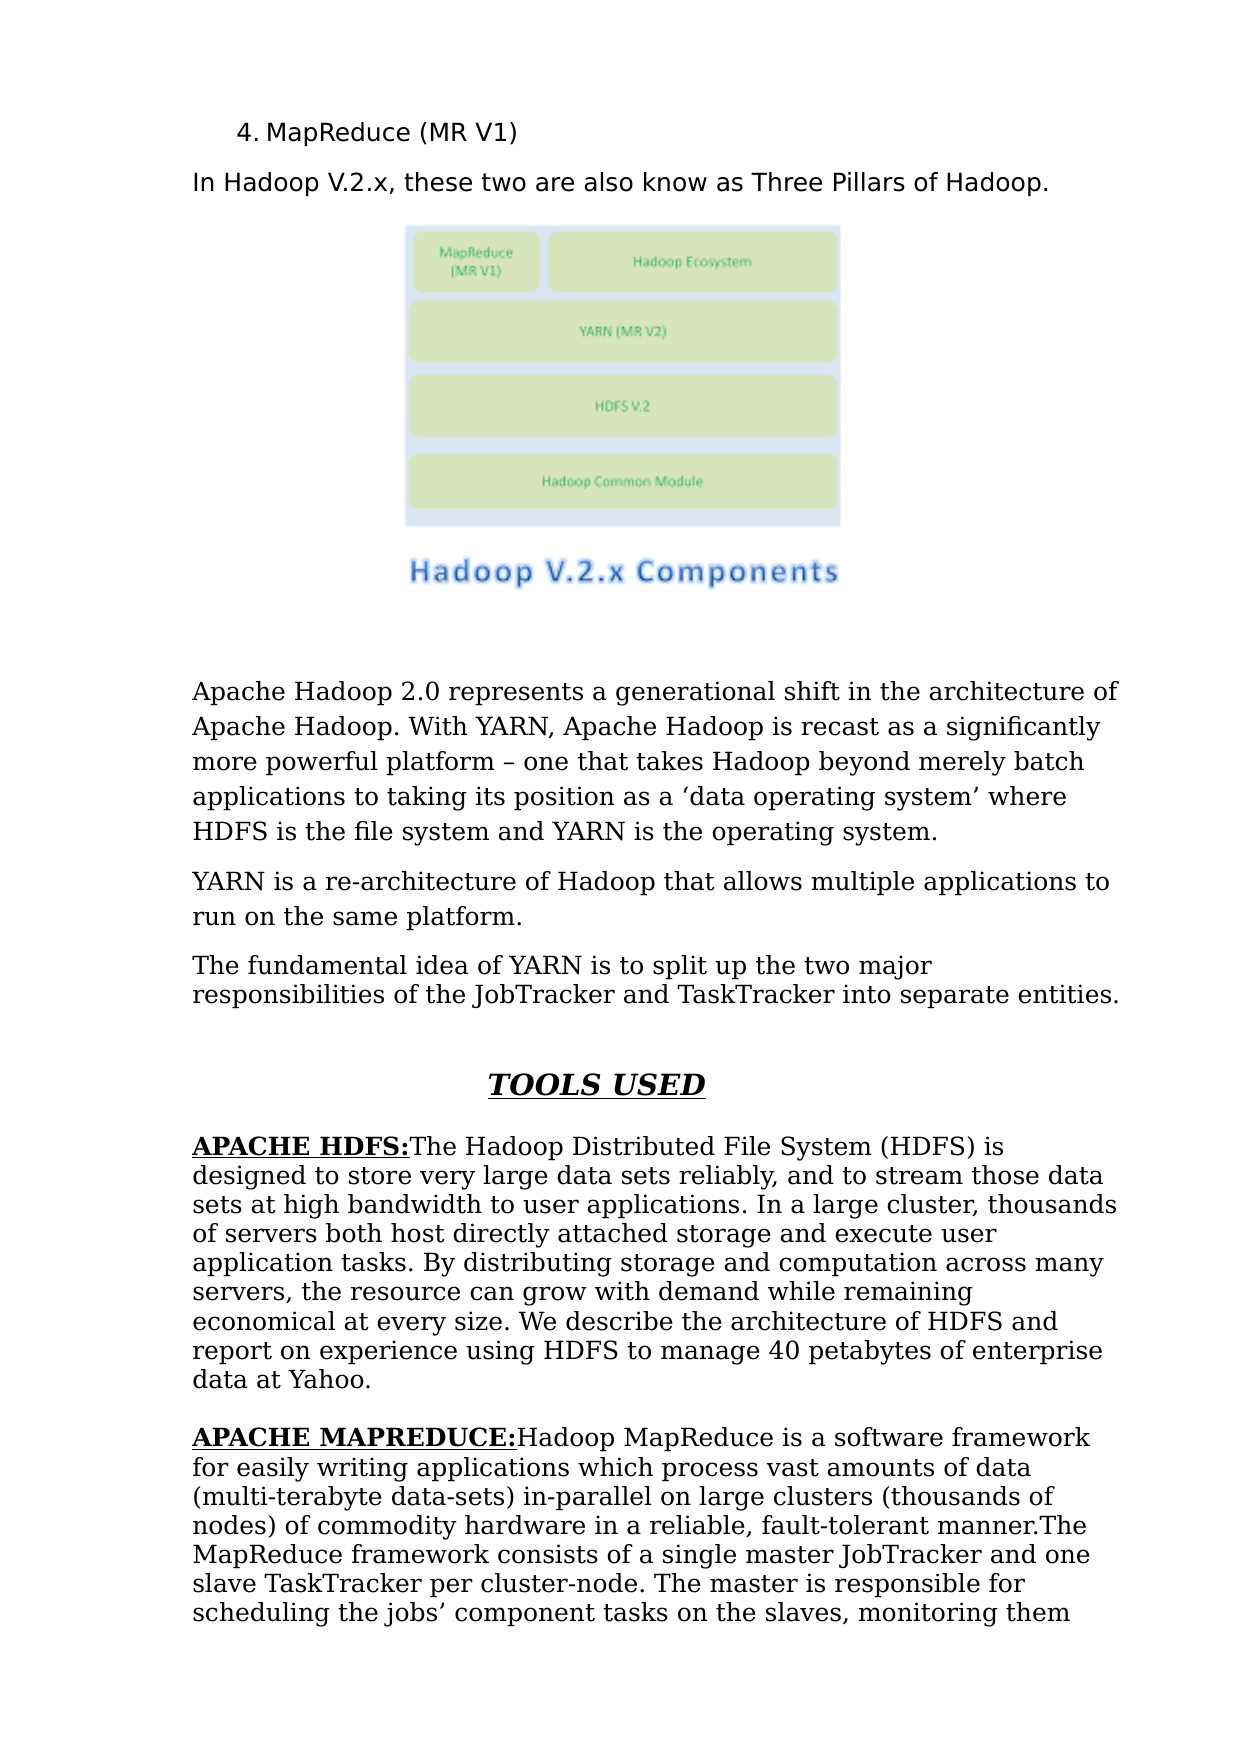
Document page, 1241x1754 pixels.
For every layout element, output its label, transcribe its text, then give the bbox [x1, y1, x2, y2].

text APACHE HDFS:The Hadoop Distributed File System (HDFS) is designed to store very large data sets reliably, and to stream those data sets at high bandwidth to user applications. In a large cluster, thousands of servers both host directly attached storage and execute user application tasks. By distributing storage and computation across many servers, the resource can grow with demand while remaining economical at every size. We describe the architecture of HDFS and report on experience using HDFS to manage 40 petabytes of enterprise data at Yahoo. [192, 1132, 1122, 1394]
text In Hadoop V.2.x, these two are also know as Three Pillars of Hadoop. [192, 168, 1122, 197]
text Apache Hadoop 2.0 represents a generational shift in the architecture of Apache Hadoop. With YARN, Apache Hadoop is recast as a significantly more powerful platform – one that takes Hadoop beyond merely batch applications to taking its position as a ‘data operating system’ where HDFS is the file system and YARN is the operating system. [192, 677, 1122, 846]
list MapReduce (MR V1) [236, 118, 1122, 147]
text TOOLS USED [118, 1068, 1122, 1102]
text APACHE MAPREDUCE:Hadoop MapReduce is a software framework for easily writing applications which process vast amounts of data (multi-terabyte data-sets) in-parallel on large clusters (thousands of nodes) of commodity hardware in a reliable, fault-tolerant manner.The MapReduce framework consists of a single master JobTracker and one slave TaskTracker per cluster-node. The master is responsible for scheduling the jobs’ component tasks on the slaves, monitoring them [192, 1423, 1122, 1628]
text The fundamental idea of YARN is to split up the two major responsibilities of the JobTracker and TaskTracker into separate entities. [192, 951, 1122, 1010]
picture [380, 217, 860, 594]
text YARN is a re-architecture of Hadoop that allows multiple applications to run on the same platform. [192, 867, 1122, 931]
